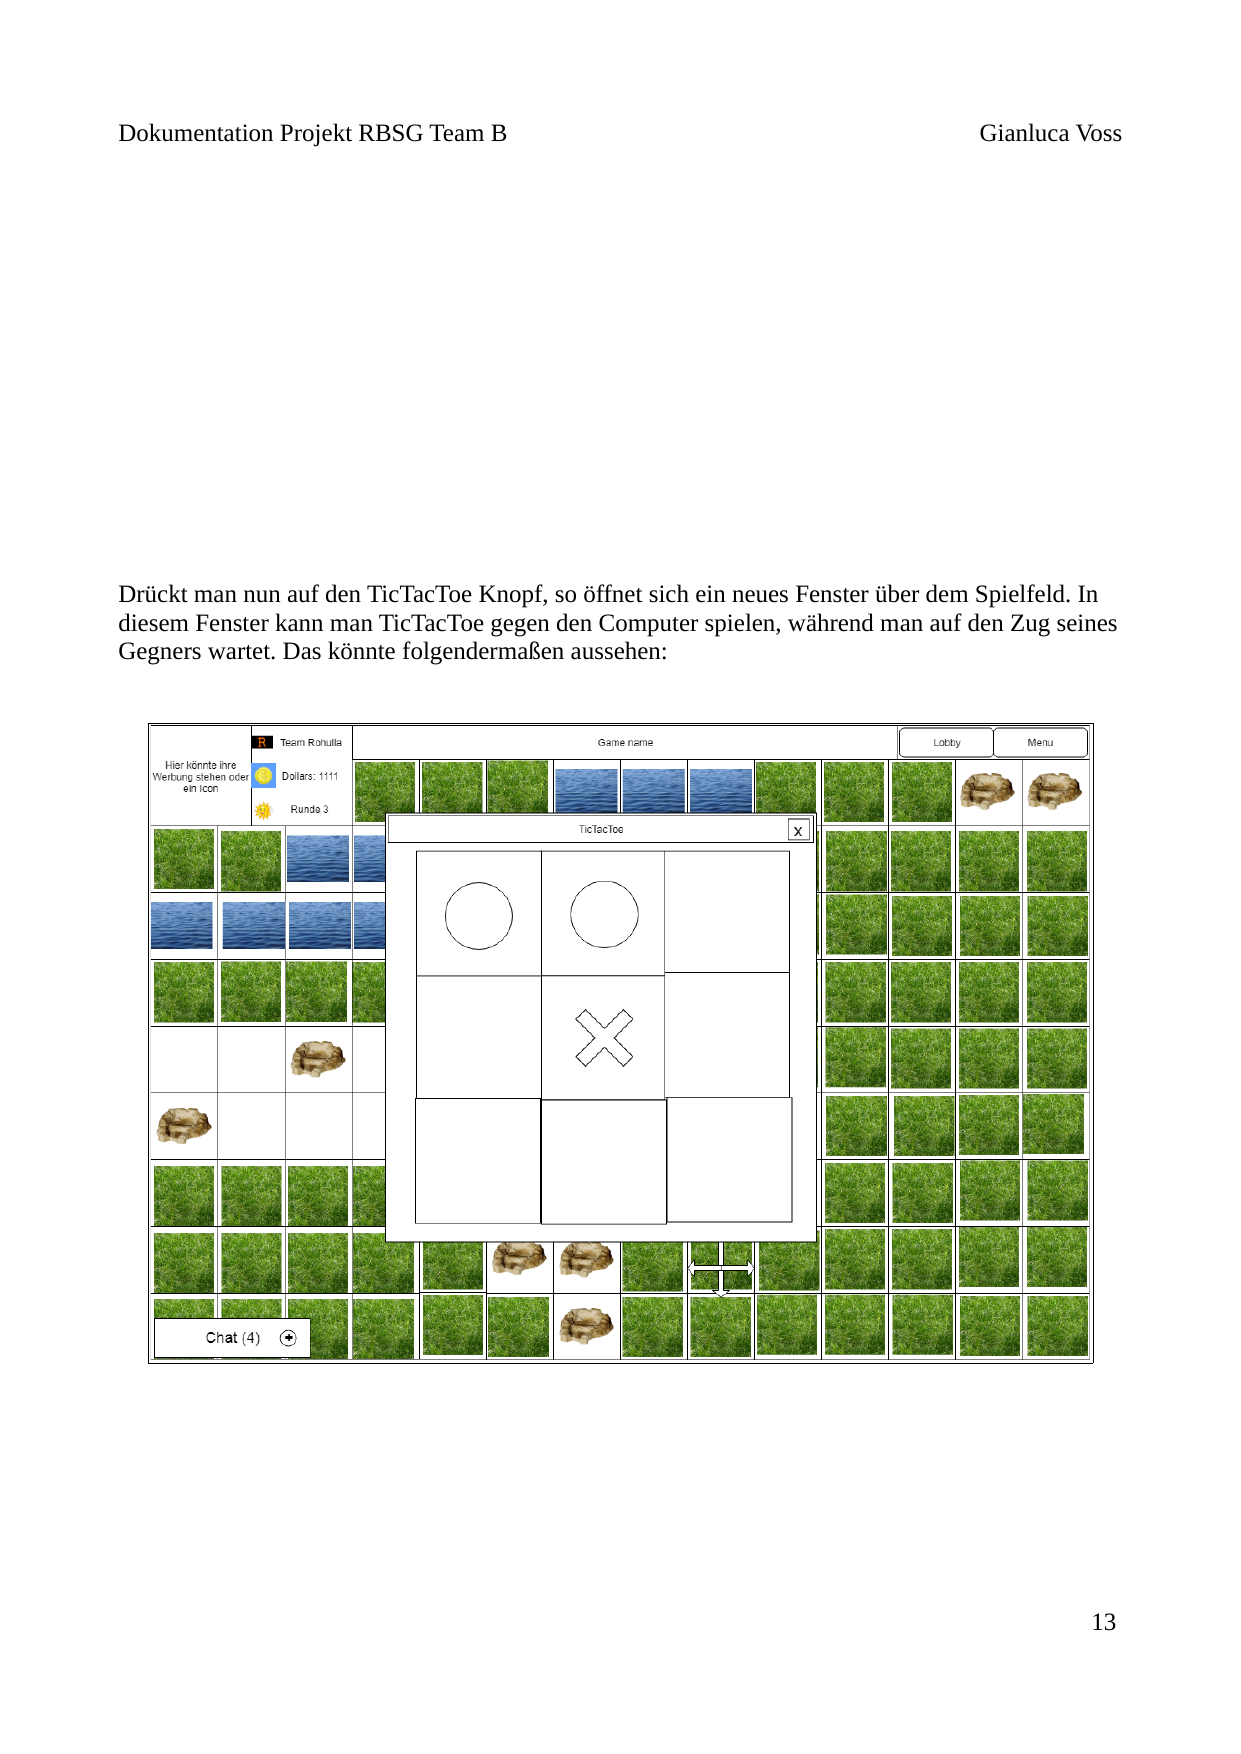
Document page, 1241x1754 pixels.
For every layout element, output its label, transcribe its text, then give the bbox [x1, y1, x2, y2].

picture [150, 725, 1090, 1360]
text Drückt man nun auf den TicTacToe Knopf, so öffnet sich ein neues Fenster über dem Spielfeld. In diesem Fenster kann man TicTacToe gegen den Computer spielen, während man auf den Zug seines Gegners wartet. Das könnte folgendermaßen aussehen: [118, 579, 1122, 665]
